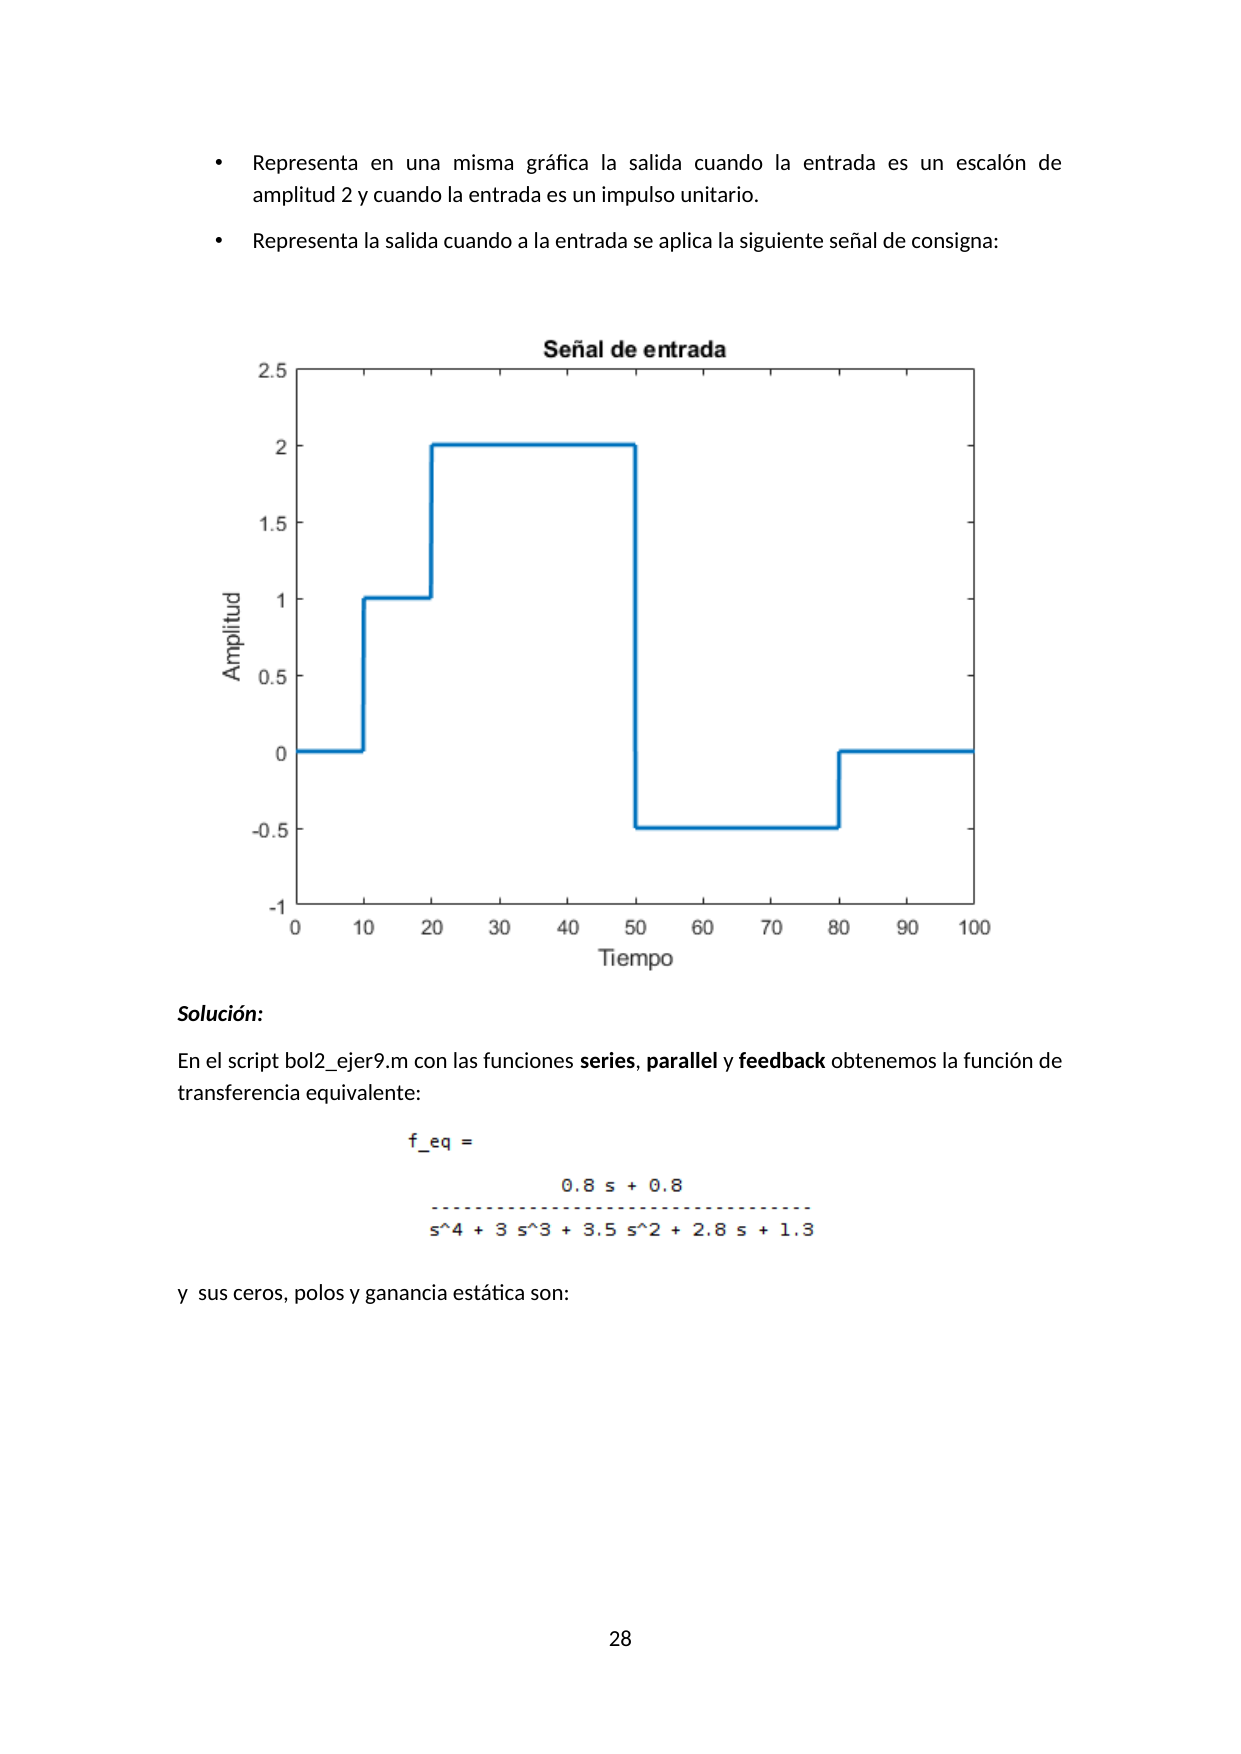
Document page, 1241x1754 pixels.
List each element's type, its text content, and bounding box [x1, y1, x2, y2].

picture [182, 320, 1058, 977]
text y sus ceros, polos y ganancia estática son: [177, 1125, 1063, 1306]
list Representa la salida cuando a la entrada se aplica la siguiente señal de consigna: [215, 227, 1063, 254]
picture [406, 1125, 835, 1255]
text Solución: [177, 320, 1063, 1027]
list Representa en una misma gráfica la salida cuando la entrada es un escalón de amplitud 2 y cuando la entrada es un impulso unitario. [215, 148, 1063, 208]
text En el script bol2_ejer9.m con las funciones series, parallel y feedback obtenemos la función de transferencia equivalente: [177, 1046, 1063, 1106]
